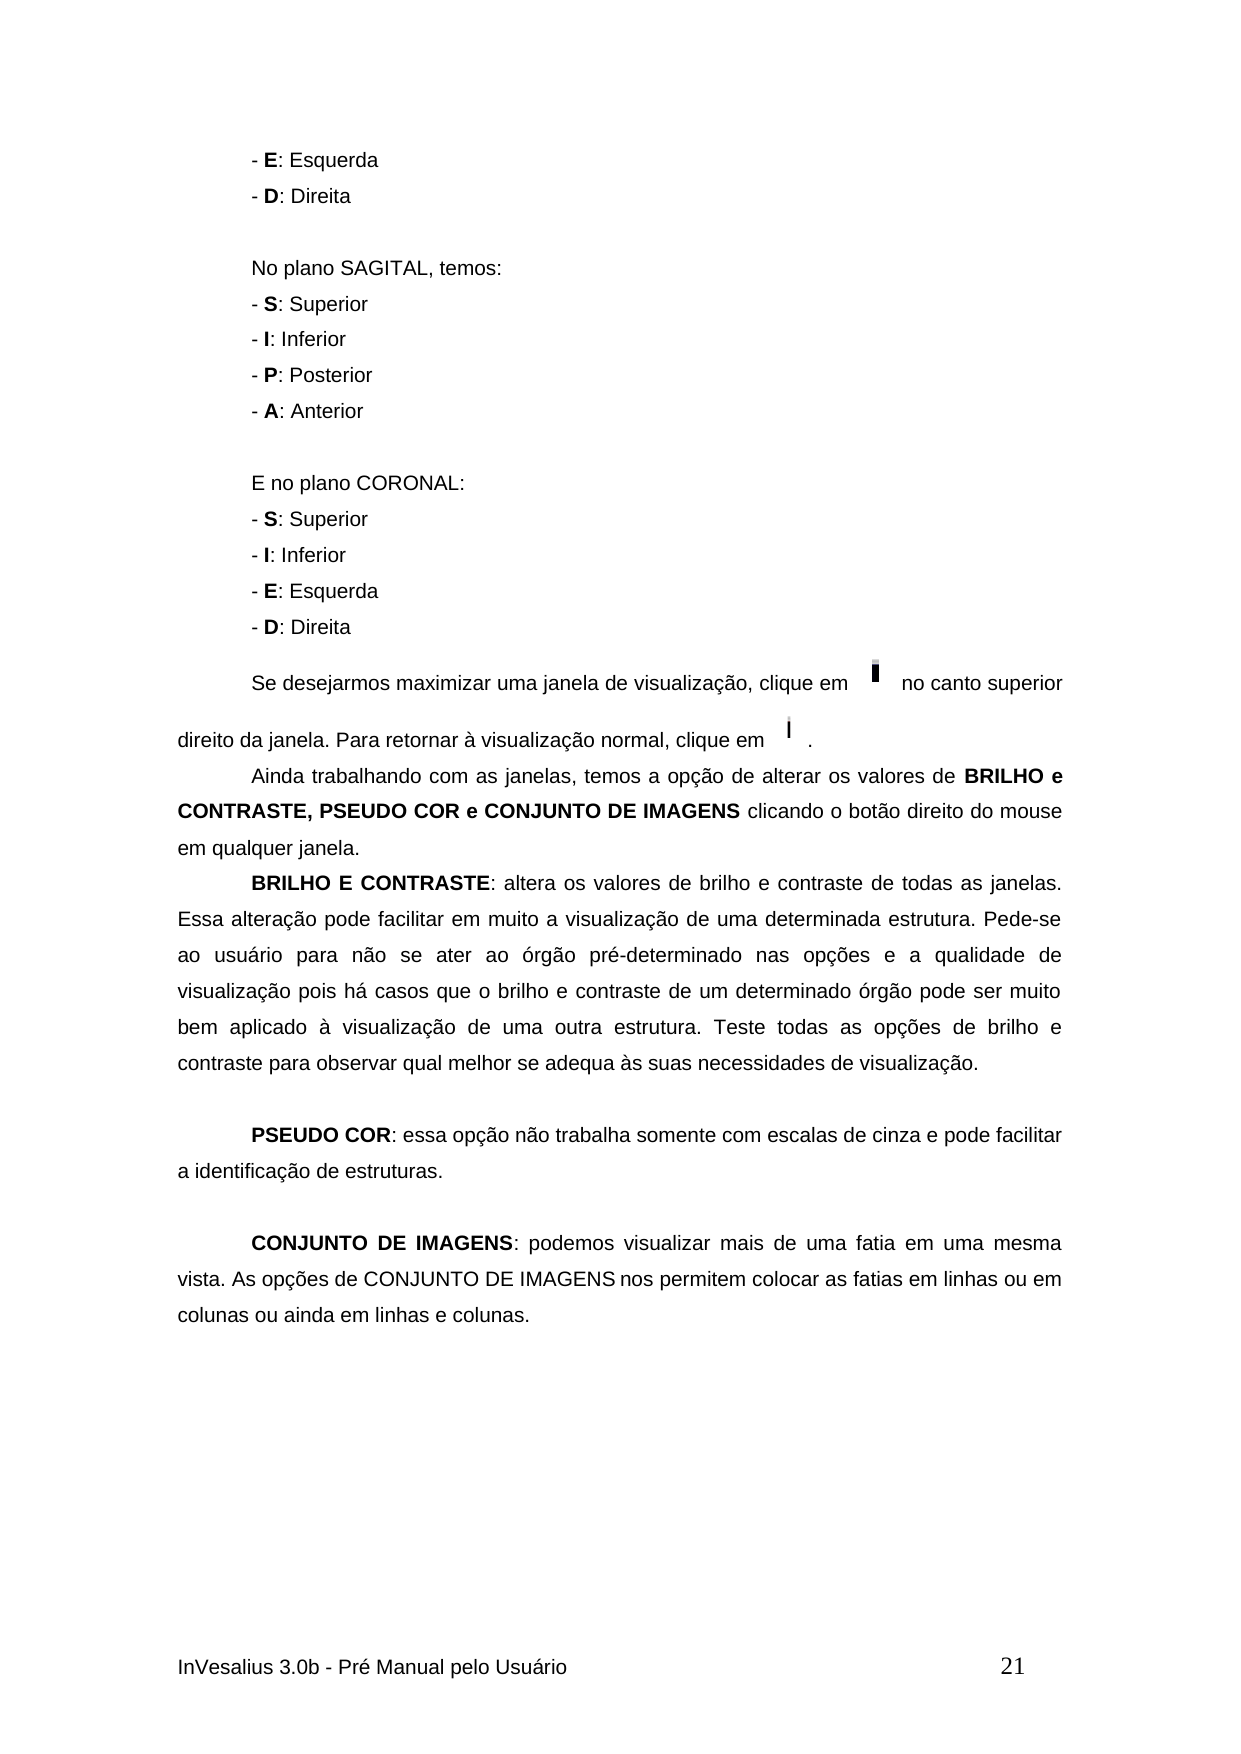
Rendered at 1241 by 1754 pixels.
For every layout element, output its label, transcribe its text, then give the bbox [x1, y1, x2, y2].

text - P: Posterior [177, 363, 1063, 387]
text - I: Inferior [177, 327, 1063, 351]
text - D: Direita [177, 183, 1063, 207]
text - A: Anterior [177, 399, 1063, 423]
text Ainda trabalhando com as janelas, temos a opção de alterar os valores de BRILHO e CONTRASTE, PSEUDO COR e CONJUNTO DE IMAGENS clicando o botão direito do mouse em qualquer janela. [177, 763, 1063, 859]
text - S: Superior [177, 507, 1063, 531]
text PSEUDO COR: essa opção não trabalha somente com escalas de cinza e pode facilitar a identificação de estruturas. [177, 1123, 1063, 1183]
text BRILHO E CONTRASTE: altera os valores de brilho e contraste de todas as janelas. Essa alteração pode facilitar em muito a visualização de uma determinada estrutura. Pede-se ao usuário para não se ater ao órgão pré-determinado nas opções e a qualidade de visualização pois há casos que o brilho e contraste de um determinado órgão pode ser muito bem aplicado à visualização de uma outra estrutura. Teste todas as opções de brilho e contraste para observar qual melhor se adequa às suas necessidades de visualização. [177, 871, 1063, 1075]
text E no plano CORONAL: [177, 471, 1063, 495]
text CONJUNTO DE IMAGENS: podemos visualizar mais de uma fatia em uma mesma vista. As opções de CONJUNTO DE IMAGENS nos permitem colocar as fatias em linhas ou em colunas ou ainda em linhas e colunas. [177, 1231, 1063, 1326]
text - D: Direita [177, 615, 1063, 639]
text - E: Esquerda [177, 579, 1063, 603]
text Se desejarmos maximizar uma janela de visualização, clique em no canto superior direito da janela. Para retornar à visualização normal, clique em . [177, 651, 1063, 751]
text No plano SAGITAL, temos: [177, 255, 1063, 279]
text - I: Inferior [177, 543, 1063, 567]
text - E: Esquerda [177, 148, 1063, 172]
text - S: Superior [177, 291, 1063, 315]
